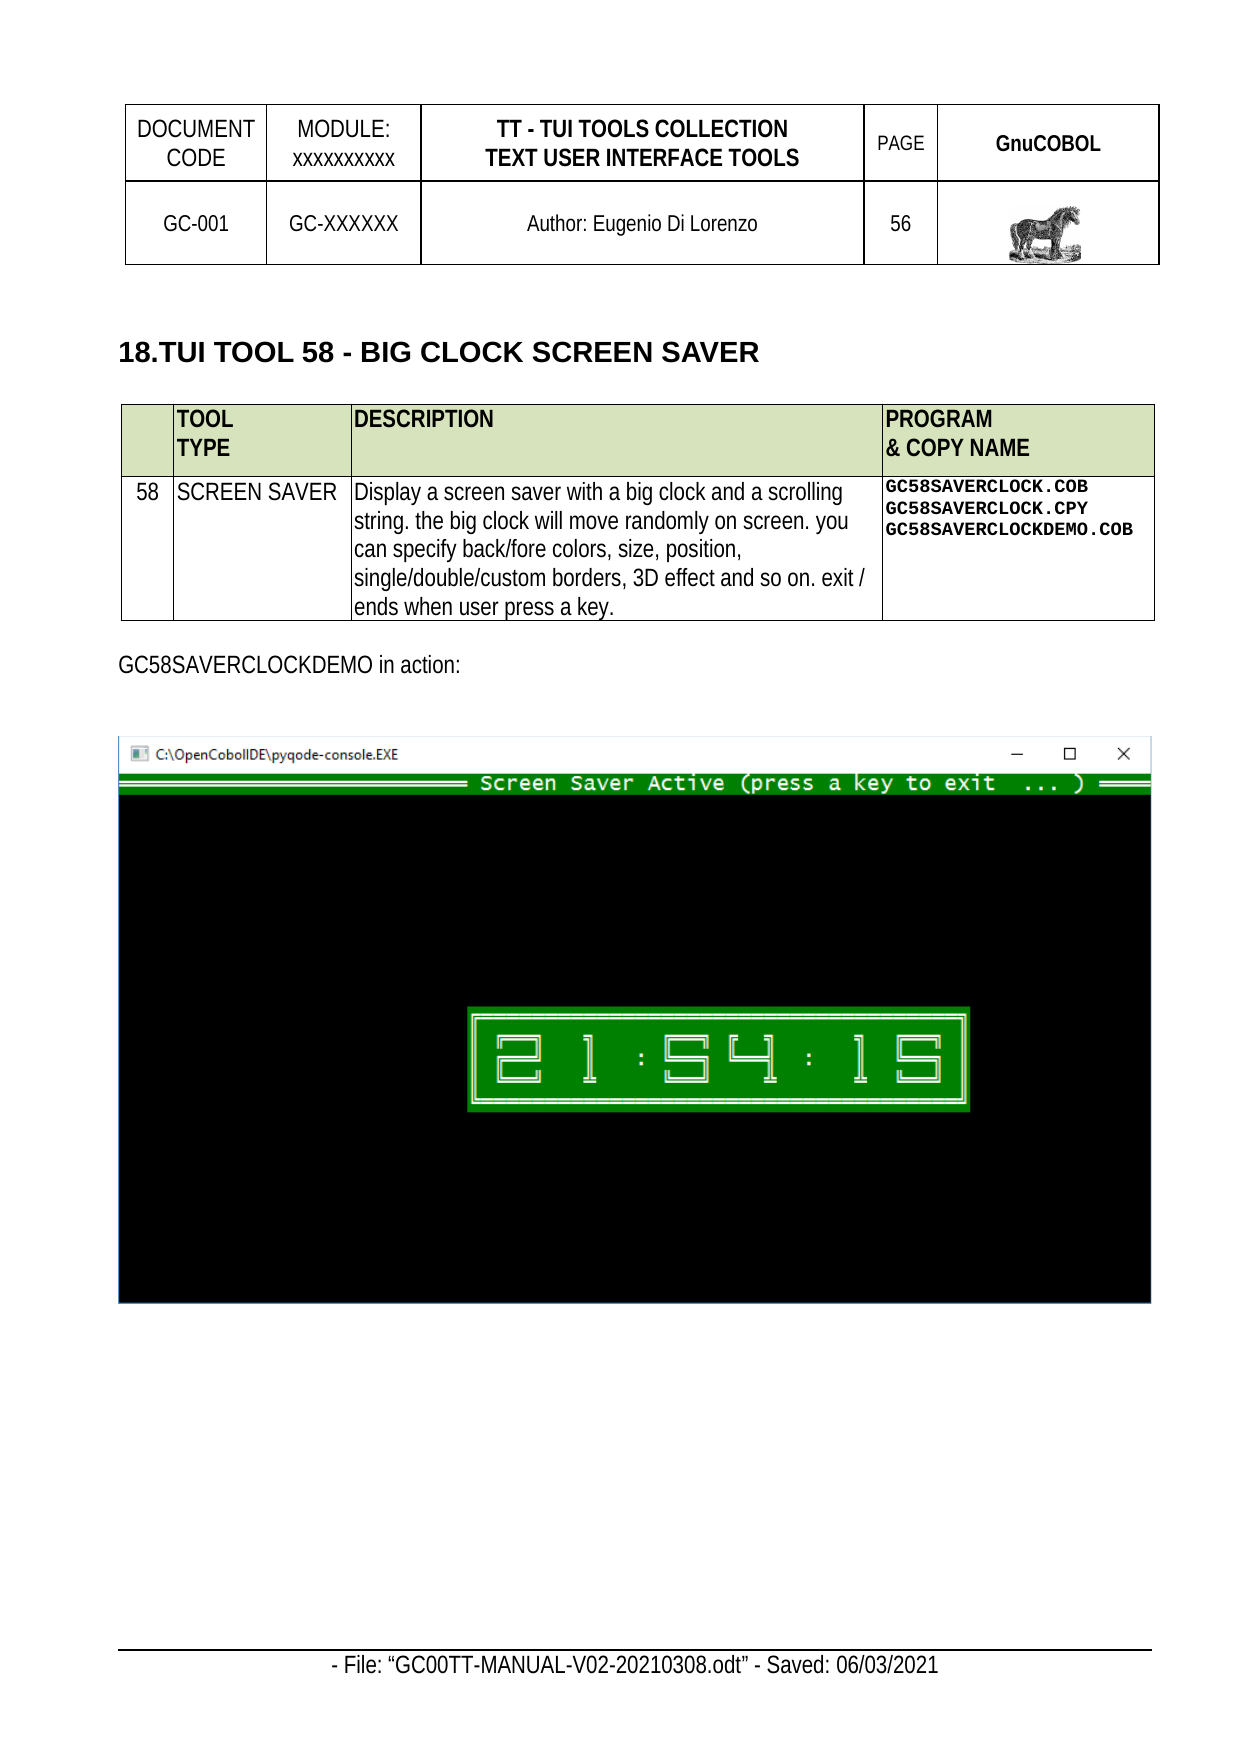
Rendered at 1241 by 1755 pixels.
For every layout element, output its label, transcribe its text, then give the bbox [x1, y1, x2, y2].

table_cell SCREEN SAVER [174, 477, 351, 620]
table_cell GC58SAVERCLOCK.COB GC58SAVERCLOCK.CPY GC58SAVERCLOCKDEMO.COB [883, 477, 1154, 620]
table_header TOOL TYPE [174, 405, 351, 476]
text GC58SAVERCLOCKDEMO in action: [118, 650, 1152, 679]
table_header DESCRIPTION [352, 405, 882, 476]
table_cell Display a screen saver with a big clock and a scrolling string. the big clock will move randomly on screen. you can specify back/fore colors, size, position, single/double/custom borders, 3D effect and so on. exit / ends when user press a key. [352, 477, 882, 620]
table_header [122, 405, 173, 476]
table_cell 58 [122, 477, 173, 620]
table_header PROGRAM & COPY NAME [883, 405, 1154, 476]
subtitle TUI TOOL 58 - BIG CLOCK SCREEN SAVER [118, 335, 1152, 368]
